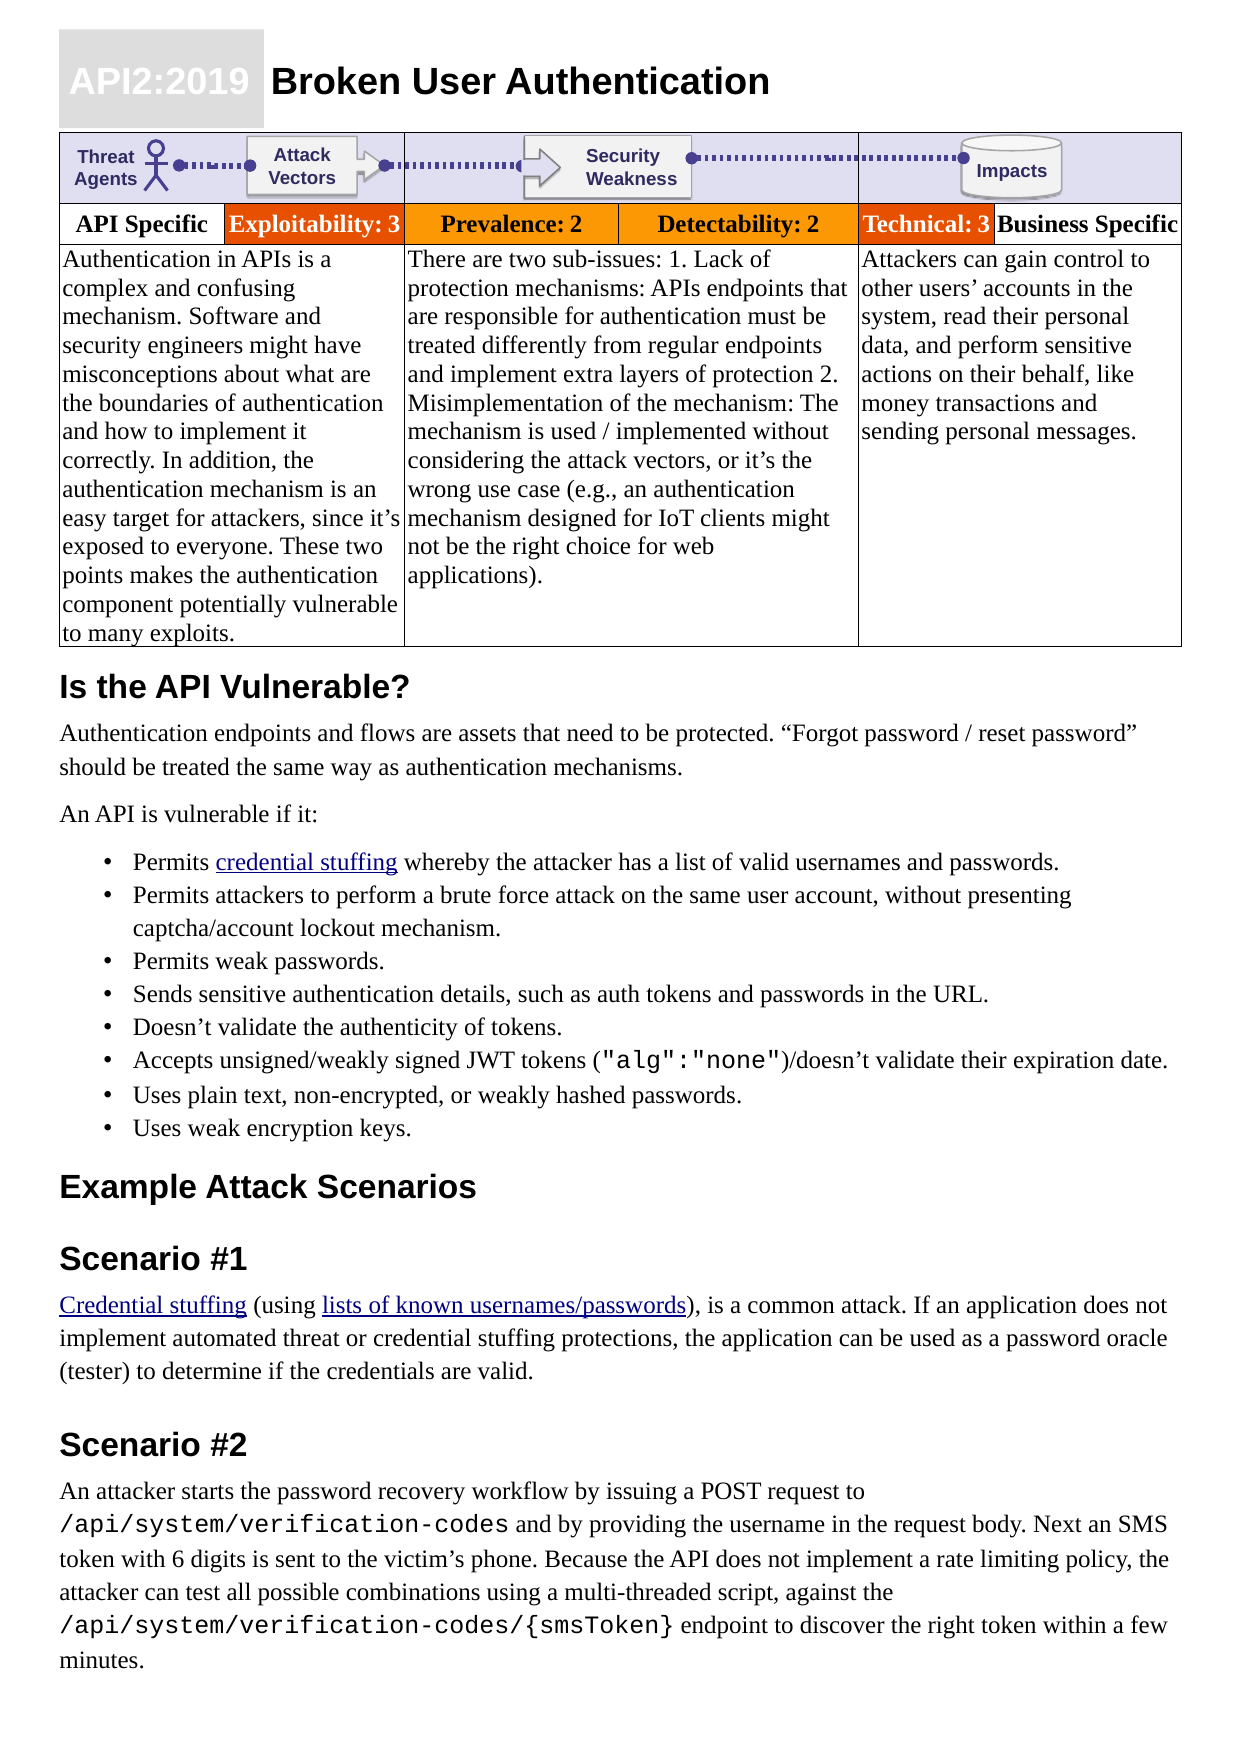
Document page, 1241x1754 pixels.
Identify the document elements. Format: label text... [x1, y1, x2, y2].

table_cell Authentication in APIs is a complex and confusing mechanism. Software and security engineers might have misconceptions about what are the boundaries of authentication and how to implement it correctly. In addition, the authentication mechanism is an easy target for attackers, since it’s exposed to everyone. These two points makes the authentication component potentially vulnerable to many exploits. [60, 245, 404, 646]
subtitle Scenario #2 [59, 1425, 1181, 1463]
table_cell There are two sub-issues: 1. Lack of protection mechanisms: APIs endpoints that are responsible for authentication must be treated differently from regular endpoints and implement extra layers of protection 2. Misimplementation of the mechanism: The mechanism is used / implemented without considering the attack vectors, or it’s the wrong use case (e.g., an authentication mechanism designed for IoT clients might not be the right choice for web applications). [405, 245, 858, 646]
table_cell API Specific [60, 204, 224, 244]
text An API is vulnerable if it: [59, 799, 1181, 828]
text An attacker starts the password recovery workflow by issuing a POST request to /api/system/verification-codes and by providing the username in the request body. Next an SMS token with 6 digits is sent to the victim’s phone. Because the API does not implement a rate limiting policy, the attacker can test all possible combinations using a multi-threaded script, against the /api/system/verification-codes/{smsToken} endpoint to discover the right token within a few minutes. [59, 1476, 1181, 1674]
table_header [859, 133, 994, 203]
list Doesn’t validate the authenticity of tokens. [103, 1012, 1181, 1041]
list Permits attackers to perform a brute force attack on the same user account, without presenting captcha/account lockout mechanism. [103, 880, 1181, 942]
table_cell Technical: 3 [859, 204, 994, 244]
list Uses weak encryption keys. [103, 1113, 1181, 1142]
table_cell Exploitability: 3 [225, 204, 404, 244]
subtitle Scenario #1 [59, 1239, 1181, 1278]
subtitle Example Attack Scenarios [59, 1167, 1181, 1206]
list Sends sensitive authentication details, such as auth tokens and passwords in the URL. [103, 979, 1181, 1008]
table_header [405, 133, 618, 203]
table_header [994, 133, 1181, 203]
text Authentication endpoints and flows are assets that need to be protected. “Forgot password / reset password” should be treated the same way as authentication mechanisms. [59, 718, 1181, 780]
table_cell Business Specific [995, 204, 1181, 244]
table_cell Detectability: 2 [619, 204, 858, 244]
table_header [618, 133, 858, 203]
list Permits weak passwords. [103, 946, 1181, 974]
subtitle Is the API Vulnerable? [59, 667, 1181, 706]
table_cell Attackers can gain control to other users’ accounts in the system, read their personal data, and perform sensitive actions on their behalf, like money transactions and sending personal messages. [859, 245, 1181, 646]
table_cell Prevalence: 2 [405, 204, 618, 244]
list Permits credential stuffing whereby the attacker has a list of valid usernames and passwords. [103, 847, 1181, 876]
table_header [60, 133, 224, 203]
table_header [224, 133, 404, 203]
list Accepts unsigned/weakly signed JWT tokens ("alg":"none")/doesn’t validate their expiration date. [103, 1045, 1181, 1076]
list Uses plain text, non-encrypted, or weakly hashed passwords. [103, 1080, 1181, 1109]
text Credential stuffing (using lists of known usernames/passwords), is a common attack. If an application does not implement automated threat or credential stuffing protections, the application can be used as a password oracle (tester) to determine if the credentials are valid. [59, 1290, 1181, 1385]
